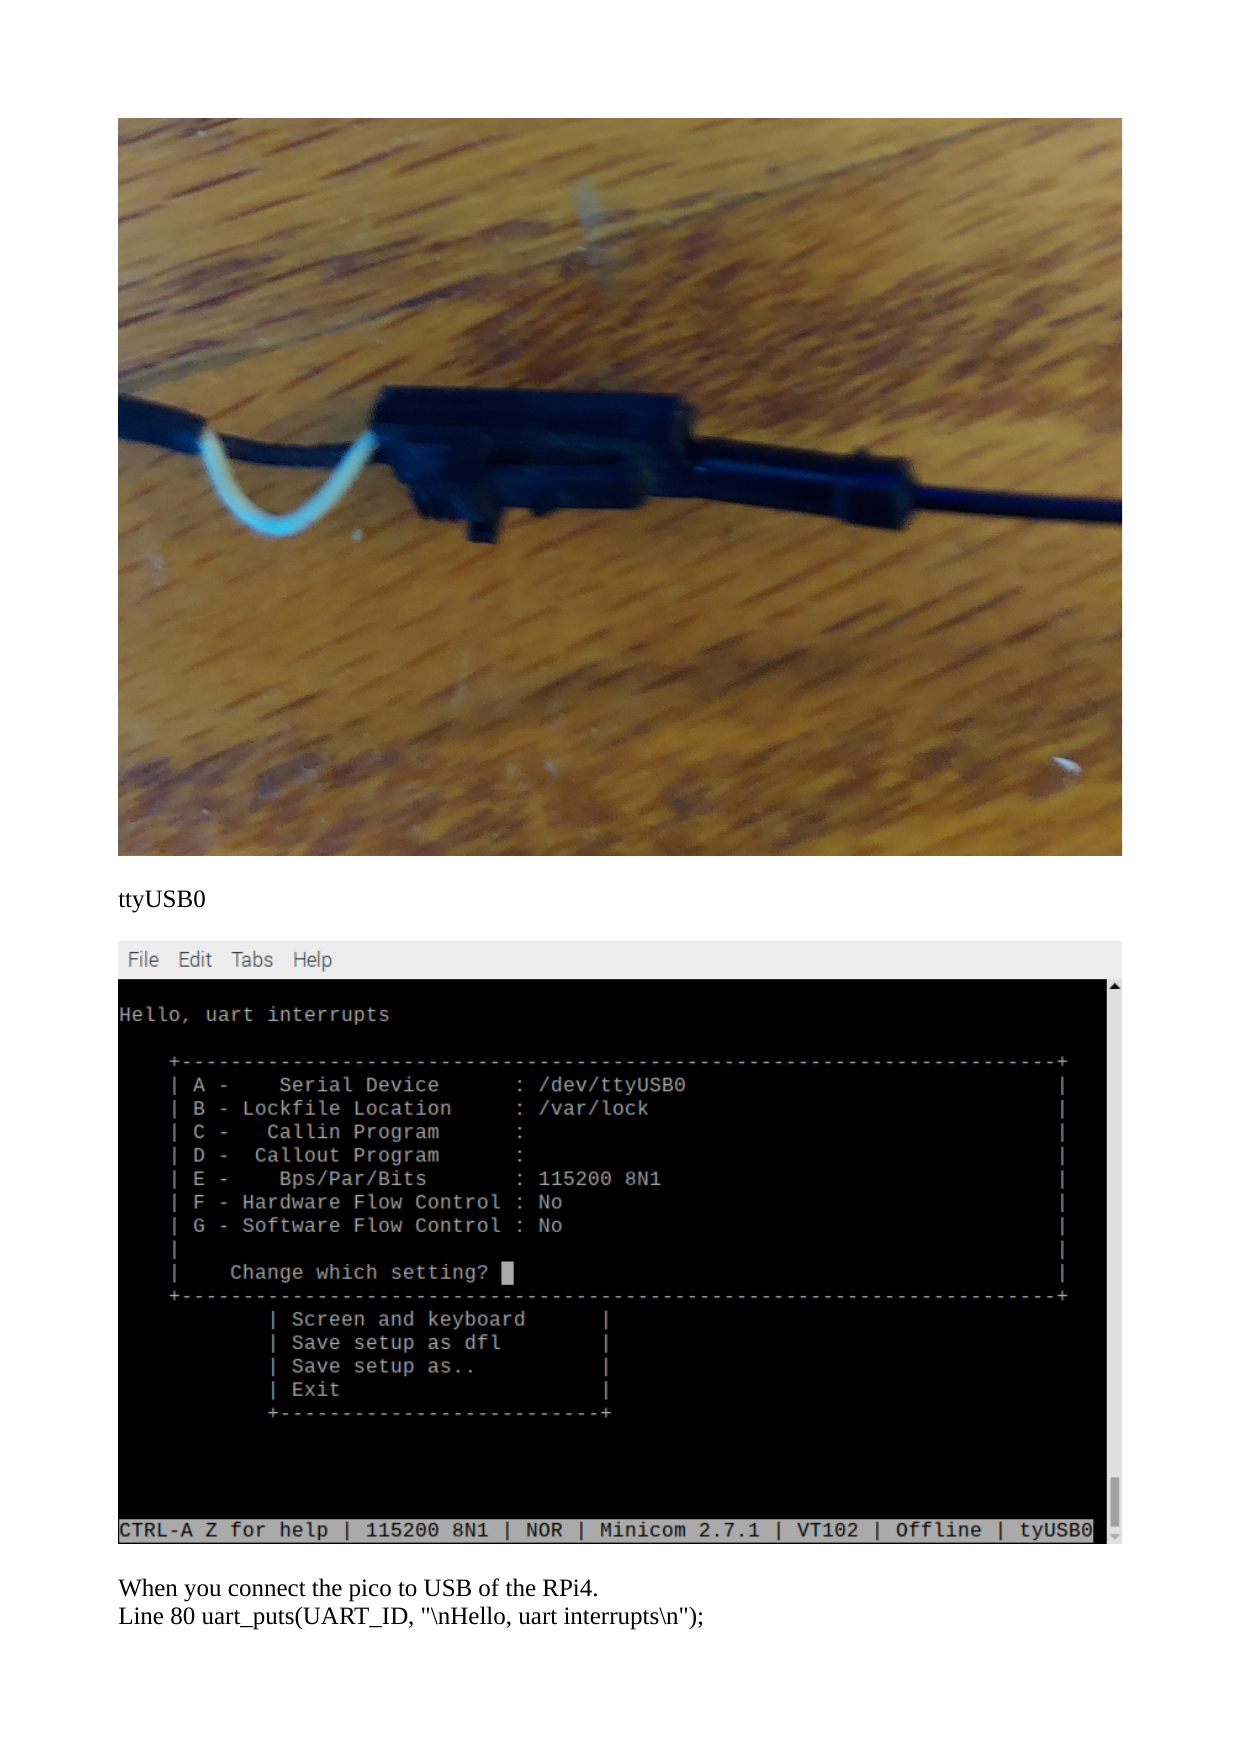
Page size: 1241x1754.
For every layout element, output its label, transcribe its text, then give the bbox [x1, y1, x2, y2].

text When you connect the pico to USB of the RPi4. [118, 1573, 1122, 1601]
picture [118, 941, 1123, 1544]
text ttyUSB0 [118, 884, 1122, 913]
picture [118, 118, 1123, 856]
text Line 80 uart_puts(UART_ID, "\nHello, uart interrupts\n"); [118, 1601, 1122, 1630]
